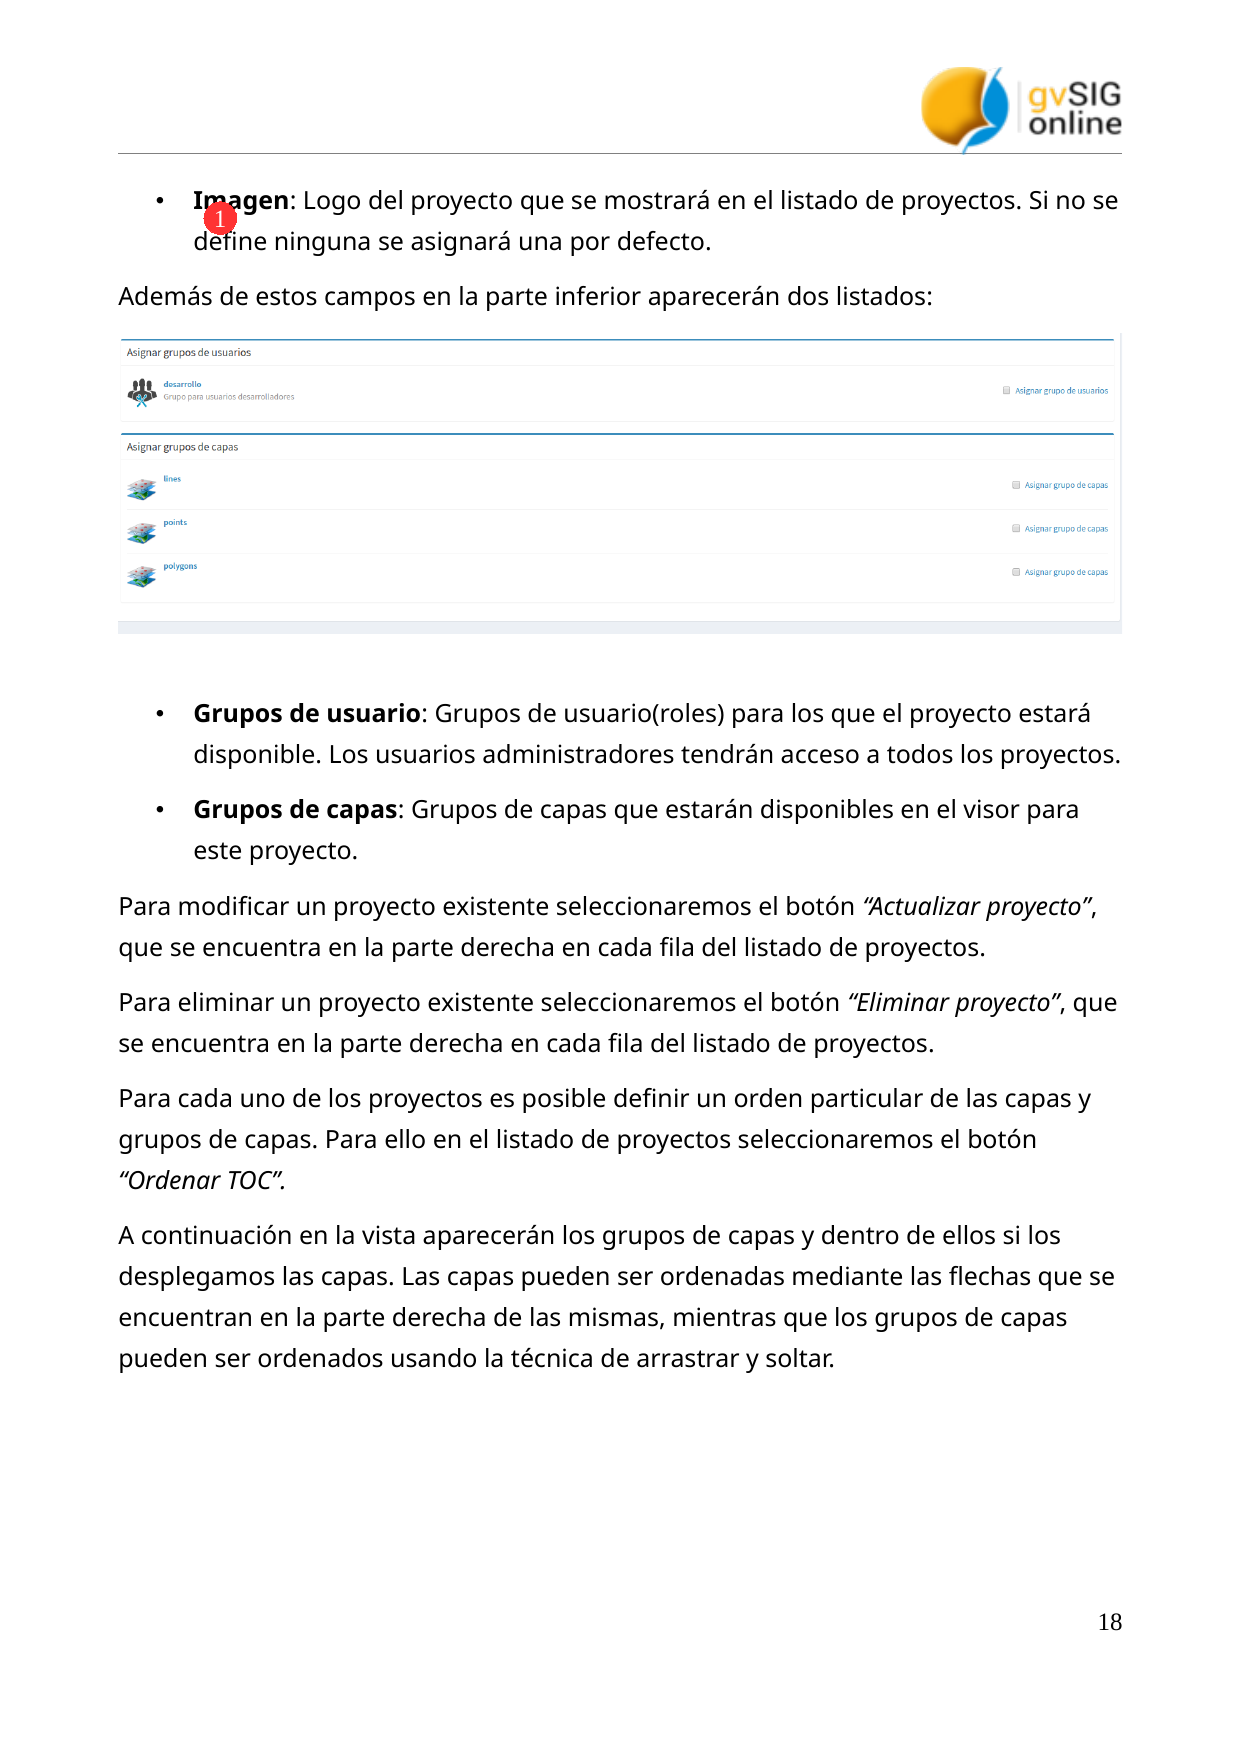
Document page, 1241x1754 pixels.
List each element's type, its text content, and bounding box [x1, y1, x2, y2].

text Para modificar un proyecto existente seleccionaremos el botón “Actualizar proyecto”, que se encuentra en la parte derecha en cada fila del listado de proyectos. [118, 888, 1122, 963]
list Grupos de capas: Grupos de capas que estarán disponibles en el visor para este proyecto. [156, 792, 1122, 867]
text A continuación en la vista aparecerán los grupos de capas y dentro de ellos si los desplegamos las capas. Las capas pueden ser ordenadas mediante las flechas que se encuentran en la parte derecha de las mismas, mientras que los grupos de capas pueden ser ordenados usando la técnica de arrastrar y soltar. [118, 1218, 1122, 1374]
text Además de estos campos en la parte inferior aparecerán dos listados: [118, 278, 1122, 313]
text Para cada uno de los proyectos es posible definir un orden particular de las capas y grupos de capas. Para ello en el listado de proyectos seleccionaremos el botón “Ordenar TOC”. [118, 1081, 1122, 1197]
text Para eliminar un proyecto existente seleccionaremos el botón “Eliminar proyecto”, que se encuentra en la parte derecha en cada fila del listado de proyectos. [118, 985, 1122, 1059]
list Grupos de usuario: Grupos de usuario(roles) para los que el proyecto estará disponible. Los usuarios administradores tendrán acceso a todos los proyectos. [156, 696, 1122, 771]
picture [921, 67, 1122, 155]
list Imagen: Logo del proyecto que se mostrará en el listado de proyectos. Si no se define ninguna se asignará una por defecto. [156, 182, 1122, 257]
picture [118, 333, 1123, 634]
